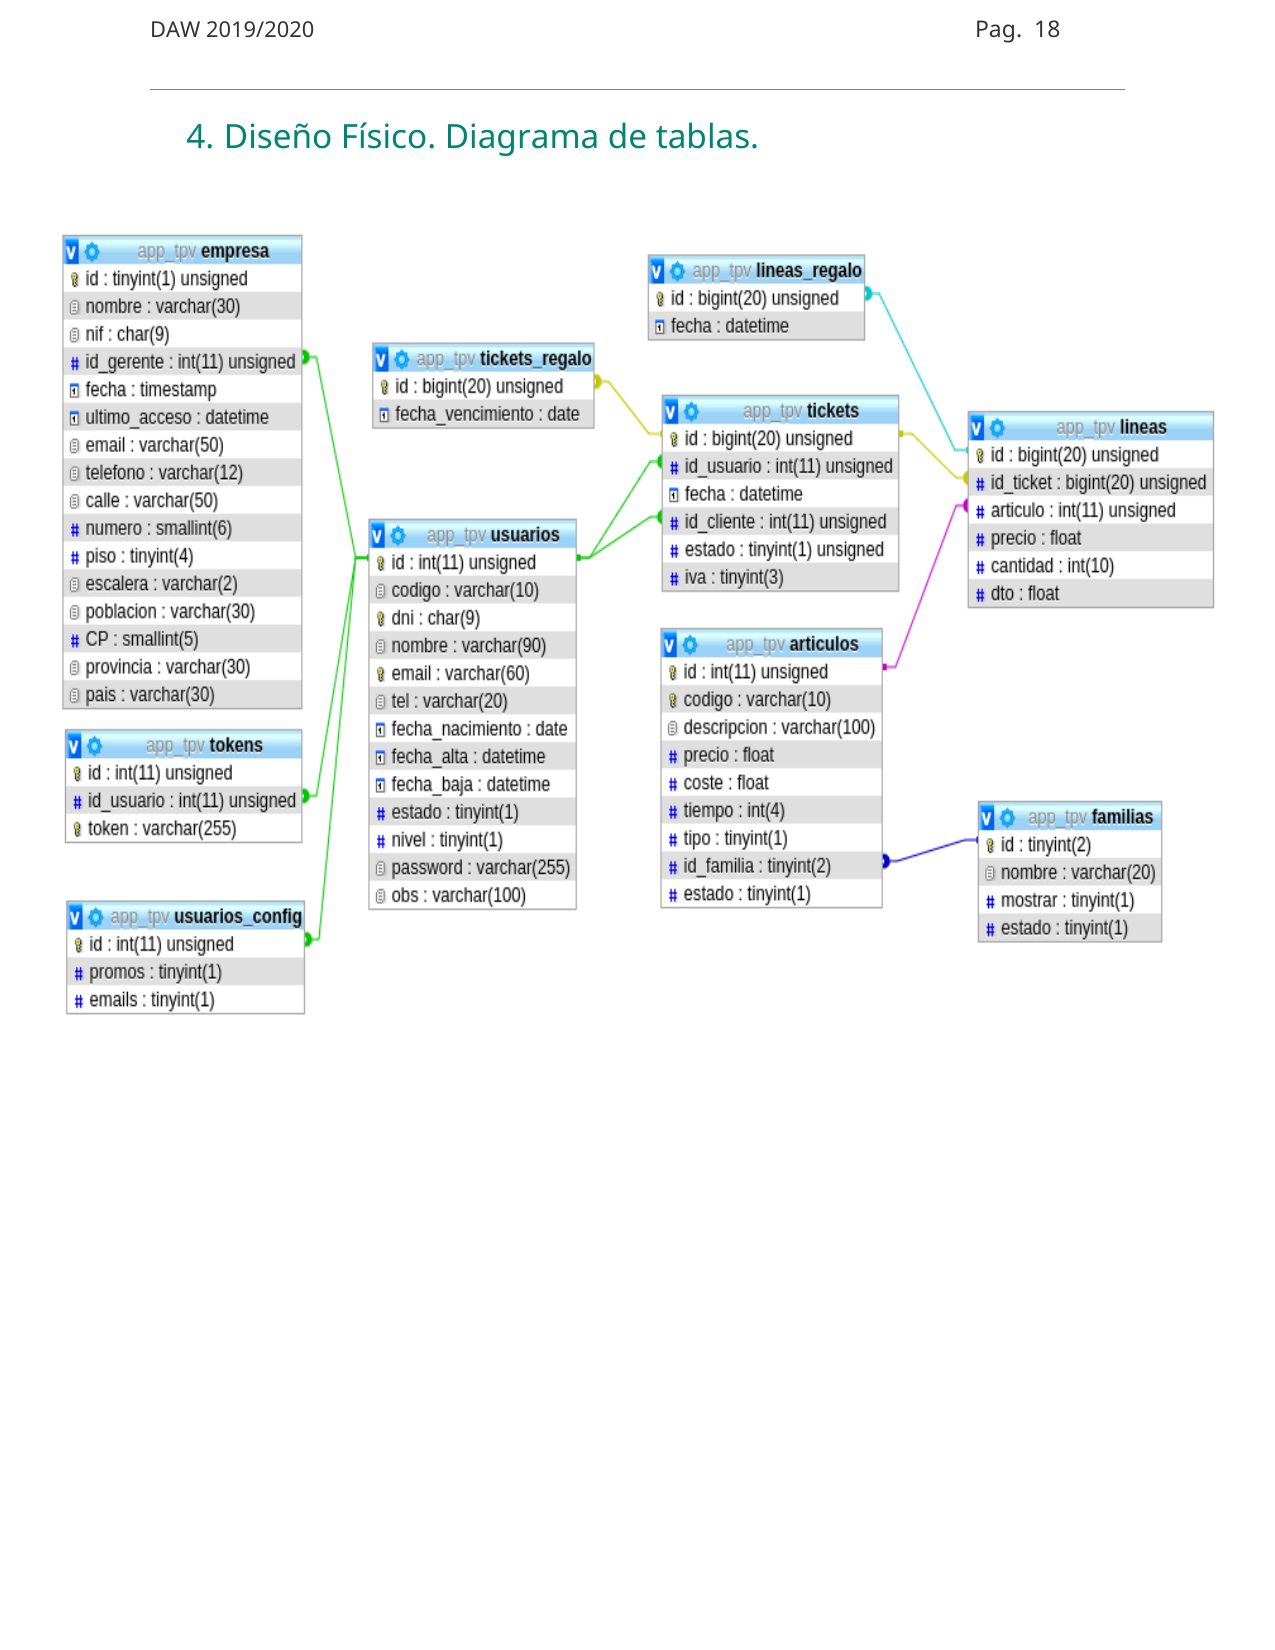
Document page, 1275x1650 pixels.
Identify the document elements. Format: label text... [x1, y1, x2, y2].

subtitle Diseño Físico. Diagrama de tablas. [186, 112, 1125, 158]
picture [47, 222, 1275, 1098]
